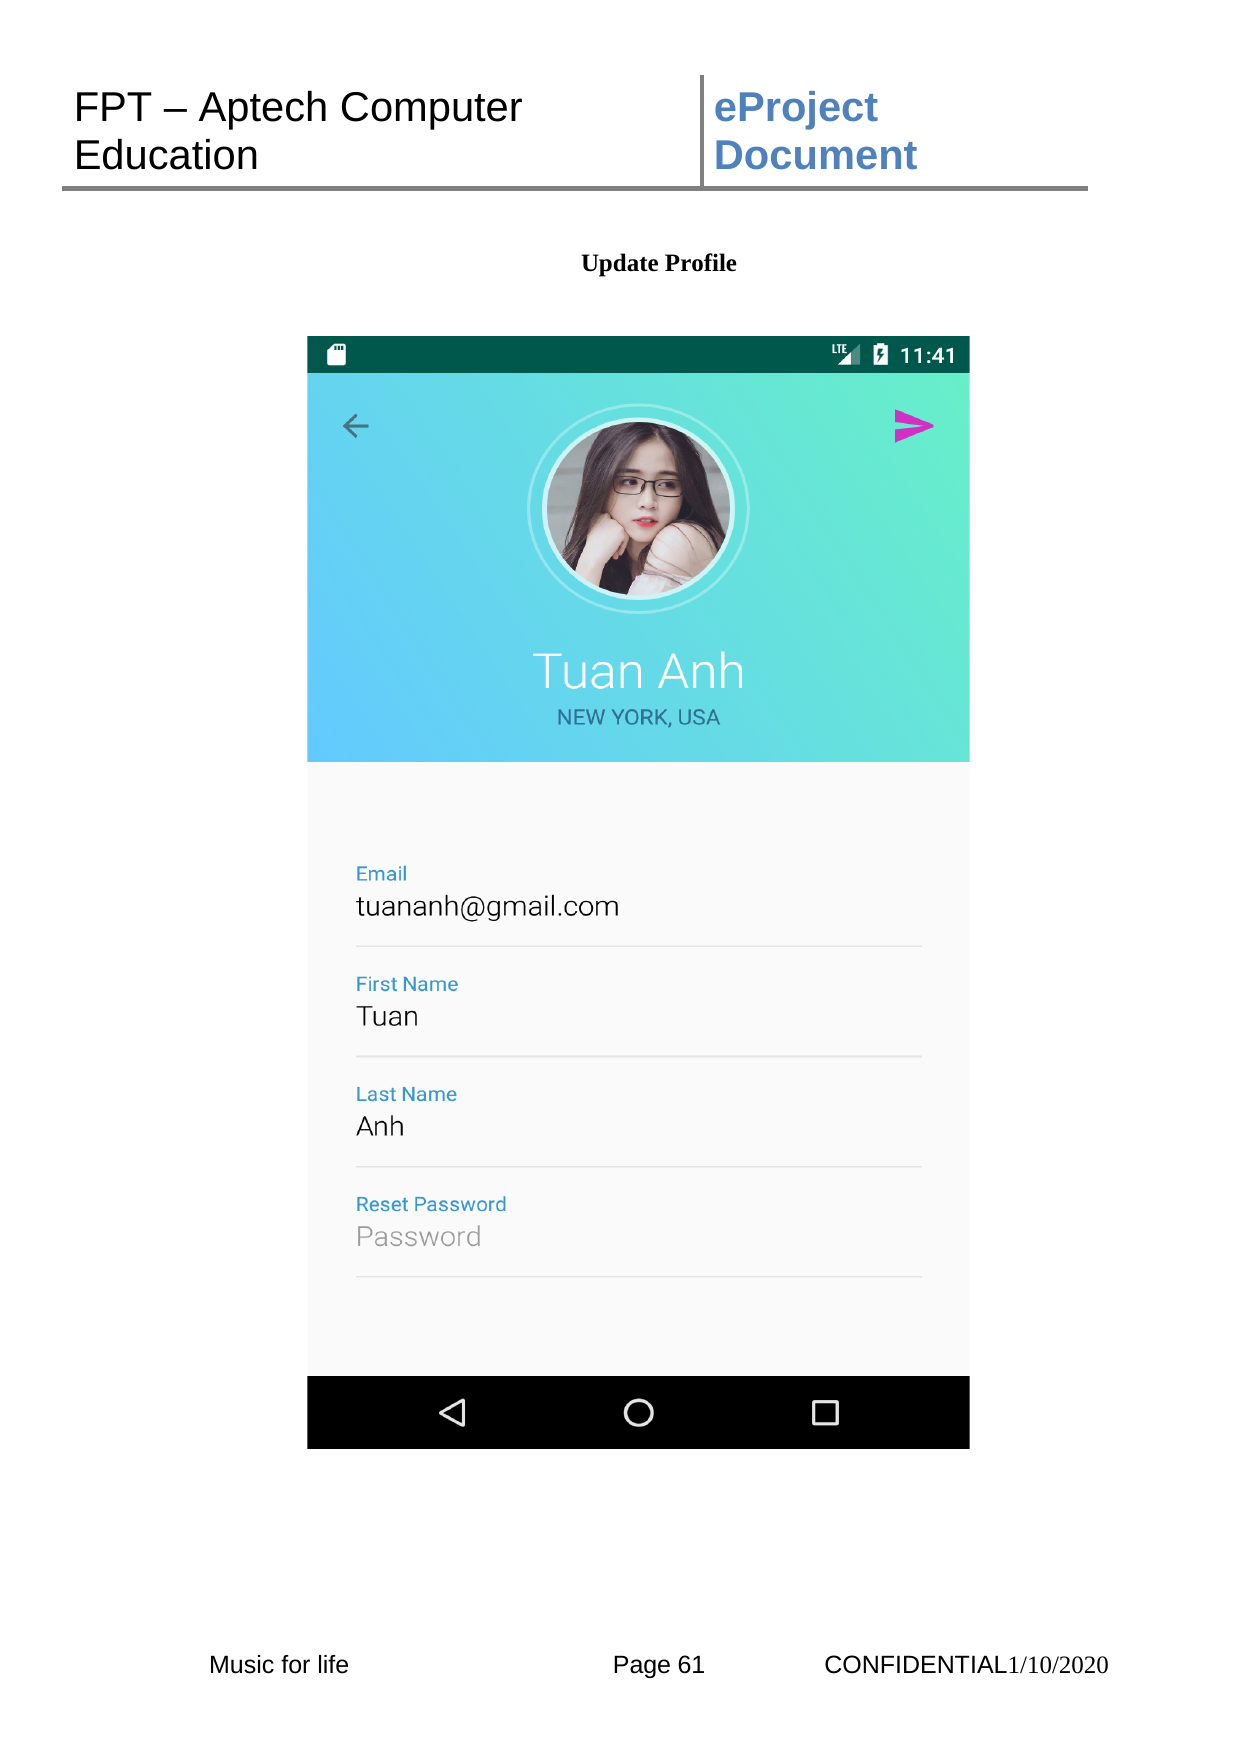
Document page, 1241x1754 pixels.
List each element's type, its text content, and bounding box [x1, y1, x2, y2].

text Update Profile [146, 248, 1172, 277]
picture [307, 336, 970, 1449]
